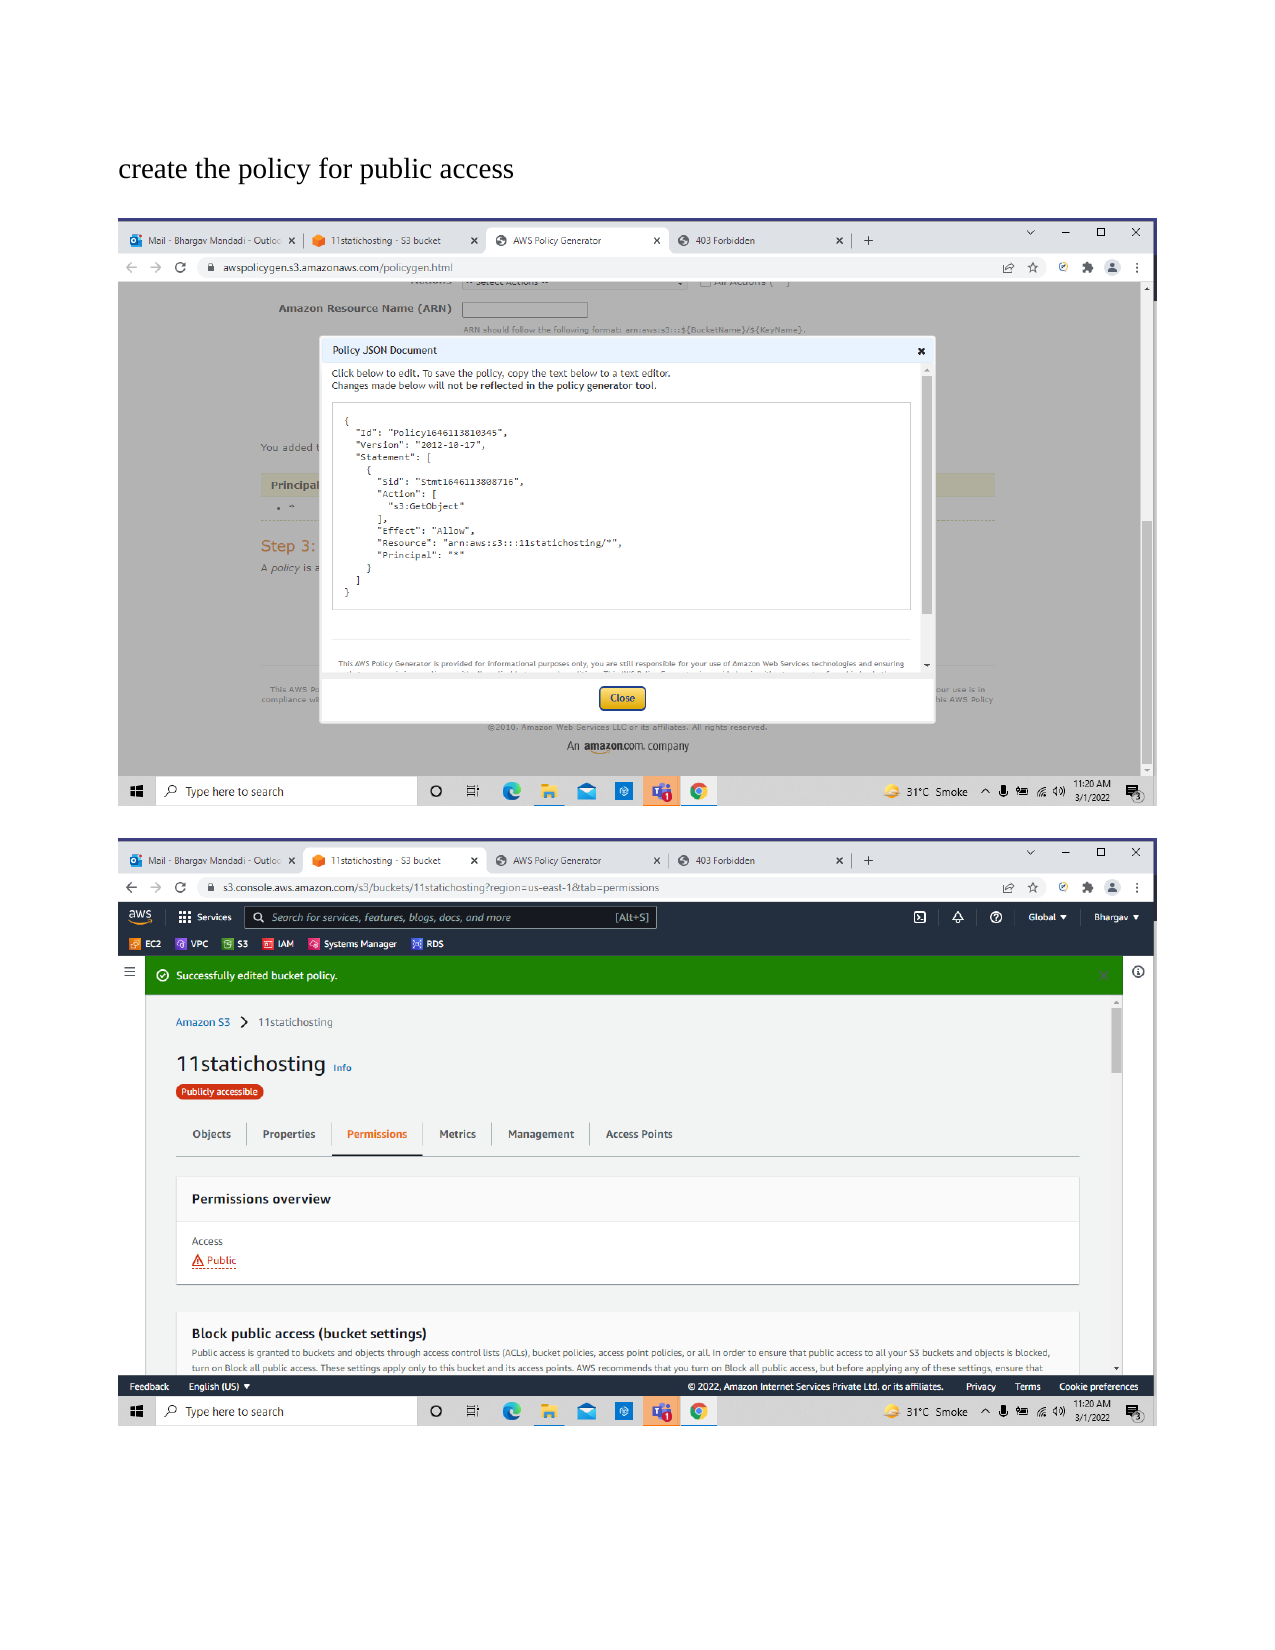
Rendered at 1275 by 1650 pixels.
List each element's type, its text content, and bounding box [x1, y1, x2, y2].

text create the policy for public access [118, 152, 1157, 185]
picture [118, 218, 1157, 806]
picture [118, 838, 1157, 1426]
